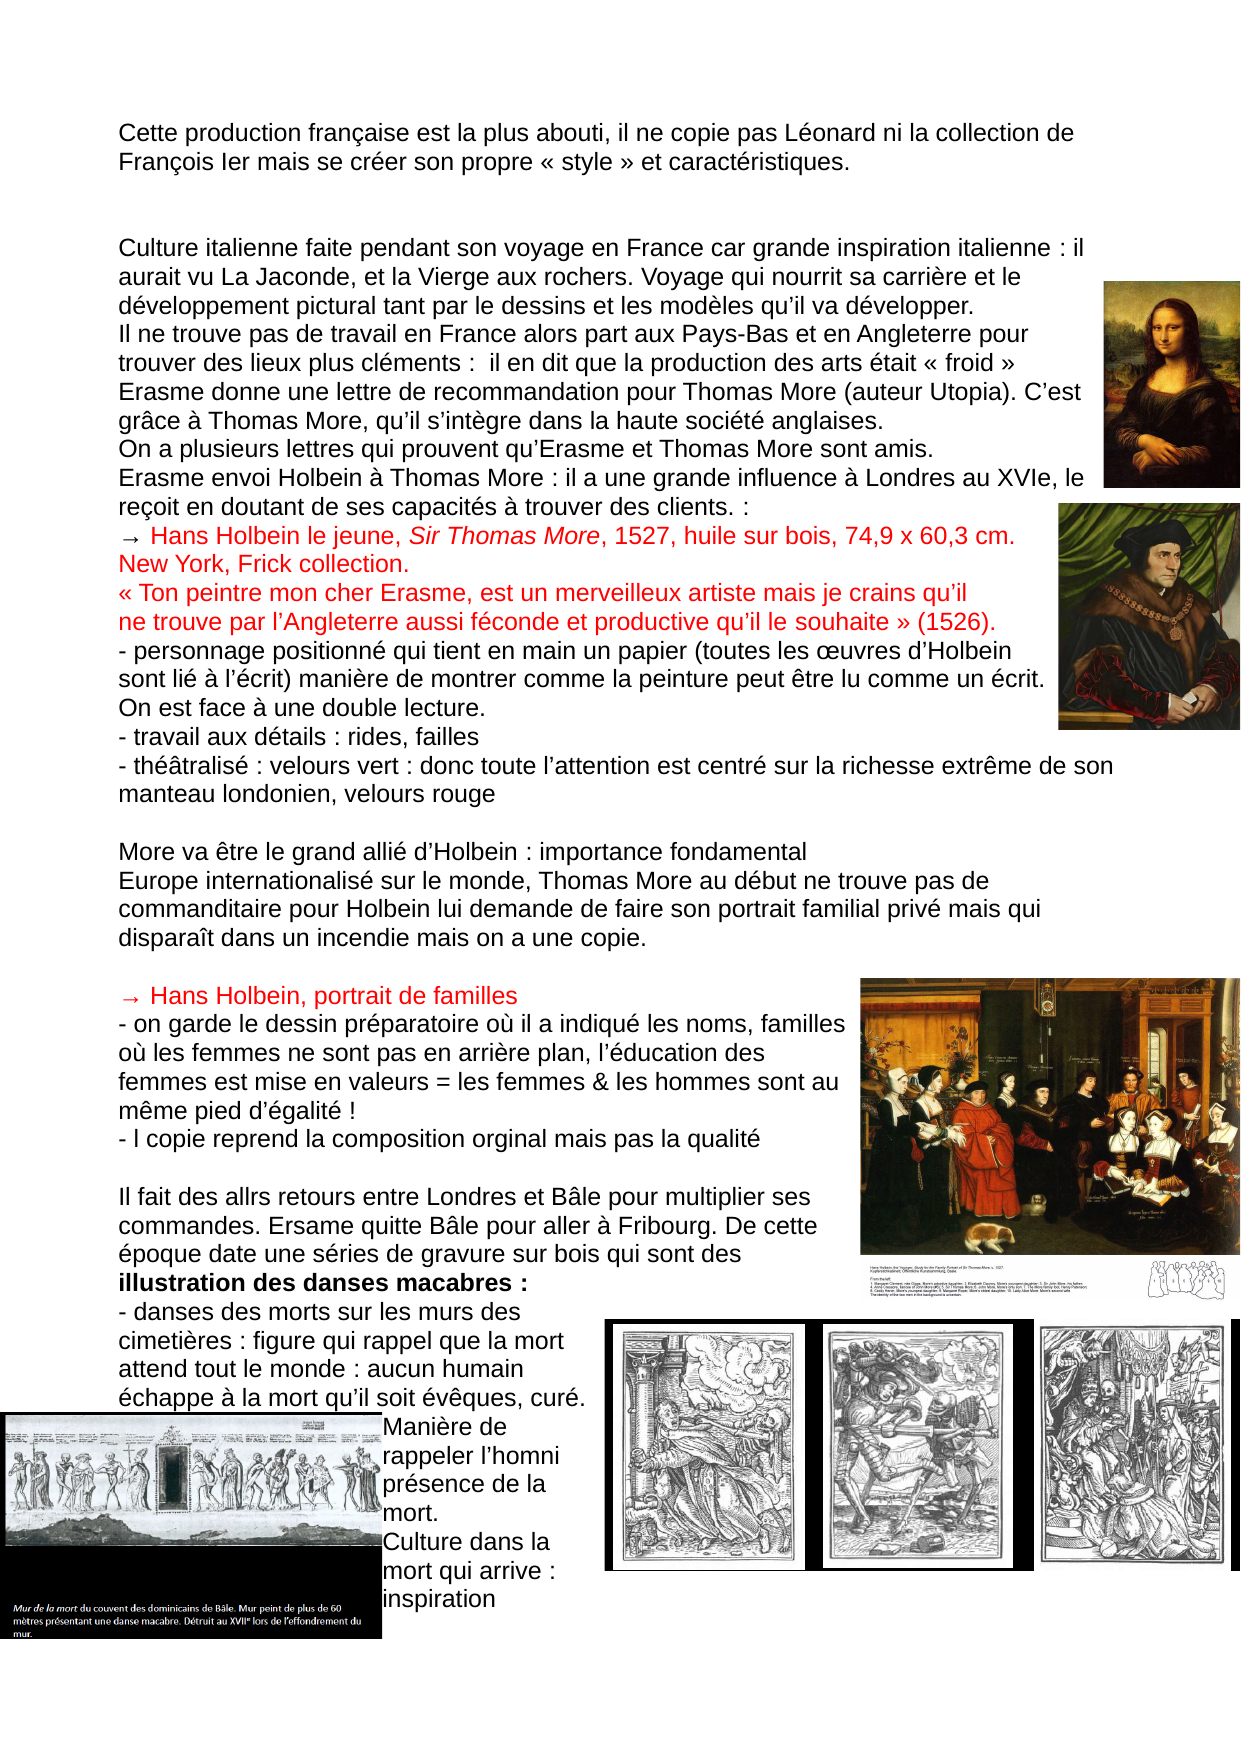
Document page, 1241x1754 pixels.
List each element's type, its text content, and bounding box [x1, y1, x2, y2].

picture [0, 1412, 383, 1639]
text ne trouve par l’Angleterre aussi féconde et productive qu’il le souhaite » (1526). [118, 607, 1058, 636]
picture [860, 978, 1241, 1301]
text Culture dans la mort qui arrive : inspiration [383, 1527, 1122, 1613]
text → Hans Holbein, portrait de familles [118, 981, 860, 1009]
text More va être le grand allié d’Holbein : importance fondamental [118, 837, 1122, 866]
picture [1103, 281, 1241, 488]
text On a plusieurs lettres qui prouvent qu’Erasme et Thomas More sont amis. [118, 434, 1103, 463]
text Il ne trouve pas de travail en France alors part aux Pays-Bas et en Angleterre pour trouver des lieux plus cléments : il en dit que la production des arts était « froid » Erasme donne une lettre de recommandation pour Thomas More (auteur Utopia). C’est grâce à Thomas More, qu’il s’intègre dans la haute société anglaises. [118, 319, 1103, 434]
text - on garde le dessin préparatoire où il a indiqué les noms, familles où les femmes ne sont pas en arrière plan, l’éducation des femmes est mise en valeurs = les femmes & les hommes sont au même pied d’égalité ! [118, 1009, 860, 1124]
text Cette production française est la plus abouti, il ne copie pas Léonard ni la collection de François Ier mais se créer son propre « style » et caractéristiques. [118, 118, 1122, 176]
text Europe internationalisé sur le monde, Thomas More au début ne trouve pas de commanditaire pour Holbein lui demande de faire son portrait familial privé mais qui disparaît dans un incendie mais on a une copie. [118, 866, 1122, 952]
text Il fait des allrs retours entre Londres et Bâle pour multiplier ses commandes. Ersame quitte Bâle pour aller à Fribourg. De cette époque date une séries de gravure sur bois qui sont des illustration des danses macabres : [118, 1182, 860, 1297]
picture [1058, 503, 1241, 730]
text - travail aux détails : rides, failles [118, 722, 1122, 751]
text → Hans Holbein le jeune, Sir Thomas More, 1527, huile sur bois, 74,9 x 60,3 cm. New York, Frick collection. [118, 521, 1058, 578]
picture [604, 1319, 1240, 1571]
text Culture italienne faite pendant son voyage en France car grande inspiration italienne : il aurait vu La Jaconde, et la Vierge aux rochers. Voyage qui nourrit sa carrière et le développement pictural tant par le dessins et les modèles qu’il va développer. [118, 233, 1122, 319]
text - personnage positionné qui tient en main un papier (toutes les œuvres d’Holbein sont lié à l’écrit) manière de montrer comme la peinture peut être lu comme un écrit. On est face à une double lecture. [118, 636, 1058, 722]
text - l copie reprend la composition orginal mais pas la qualité [118, 1124, 860, 1153]
text Erasme envoi Holbein à Thomas More : il a une grande influence à Londres au XVIe, le reçoit en doutant de ses capacités à trouver des clients. : [118, 463, 1122, 521]
text « Ton peintre mon cher Erasme, est un merveilleux artiste mais je crains qu’il [118, 578, 1058, 607]
text - théâtralisé : velours vert : donc toute l’attention est centré sur la richesse extrême de son manteau londonien, velours rouge [118, 751, 1122, 808]
text - danses des morts sur les murs des cimetières : figure qui rappel que la mort attend tout le monde : aucun humain échappe à la mort qu’il soit évêques, curé. Manière de rappeler l’homni présence de la mort. [118, 1297, 1122, 1527]
